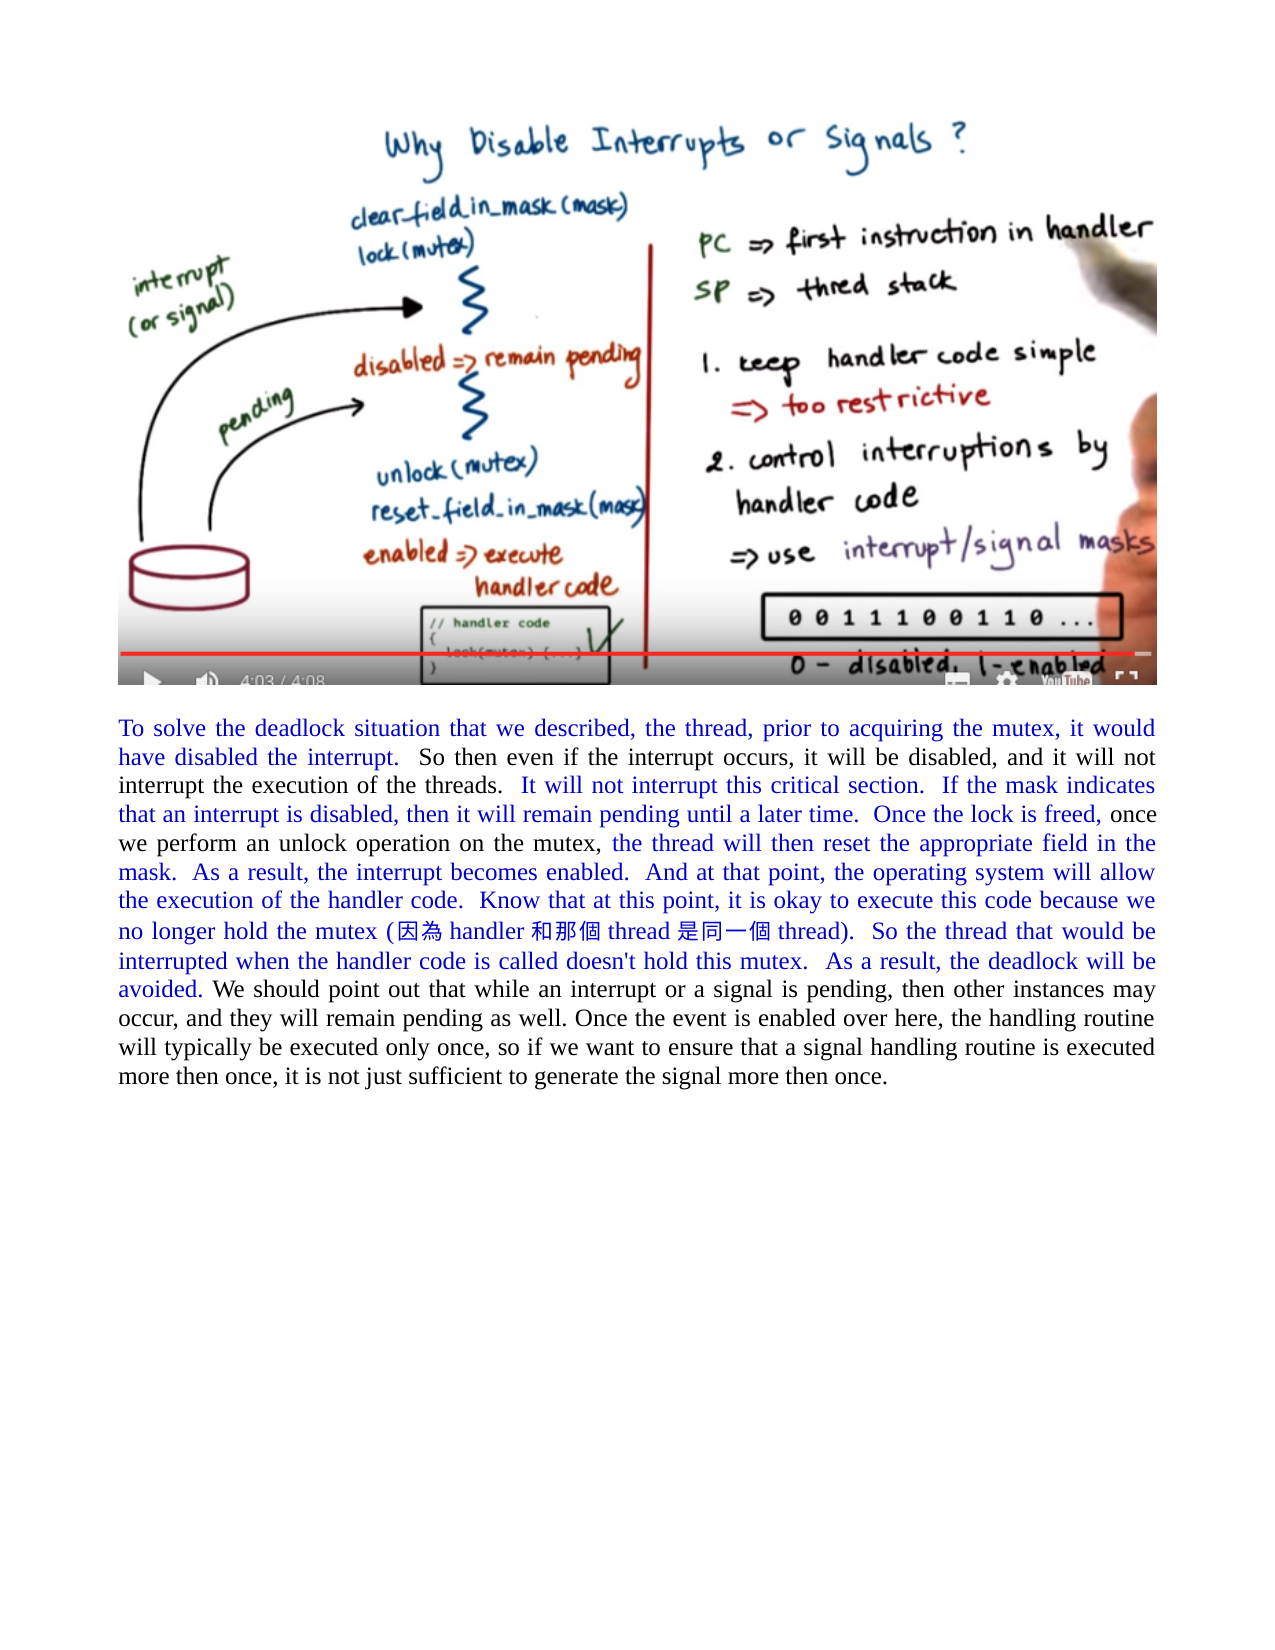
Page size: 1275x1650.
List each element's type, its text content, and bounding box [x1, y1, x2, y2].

picture [118, 118, 1157, 685]
text To solve the deadlock situation that we described, the thread, prior to acquiring the mutex, it would have disabled the interrupt. So then even if the interrupt occurs, it will be disabled, and it will not interrupt the execution of the threads. It will not interrupt this critical section. If the mask indicates that an interrupt is disabled, then it will remain pending until a later time. Once the lock is freed, once we perform an unlock operation on the mutex, the thread will then reset the appropriate field in the mask. As a result, the interrupt becomes enabled. And at that point, the operating system will allow the execution of the handler code. Know that at this point, it is okay to execute this code because we no longer hold the mutex (因為handler和那個thread是同一個thread). So the thread that would be interrupted when the handler code is called doesn't hold this mutex. As a result, the deadlock will be avoided. We should point out that while an interrupt or a signal is pending, then other instances may occur, and they will remain pending as well. Once the event is enabled over here, the handling routine will typically be executed only once, so if we want to ensure that a signal handling routine is executed more then once, it is not just sufficient to generate the signal more then once. [118, 713, 1157, 1089]
